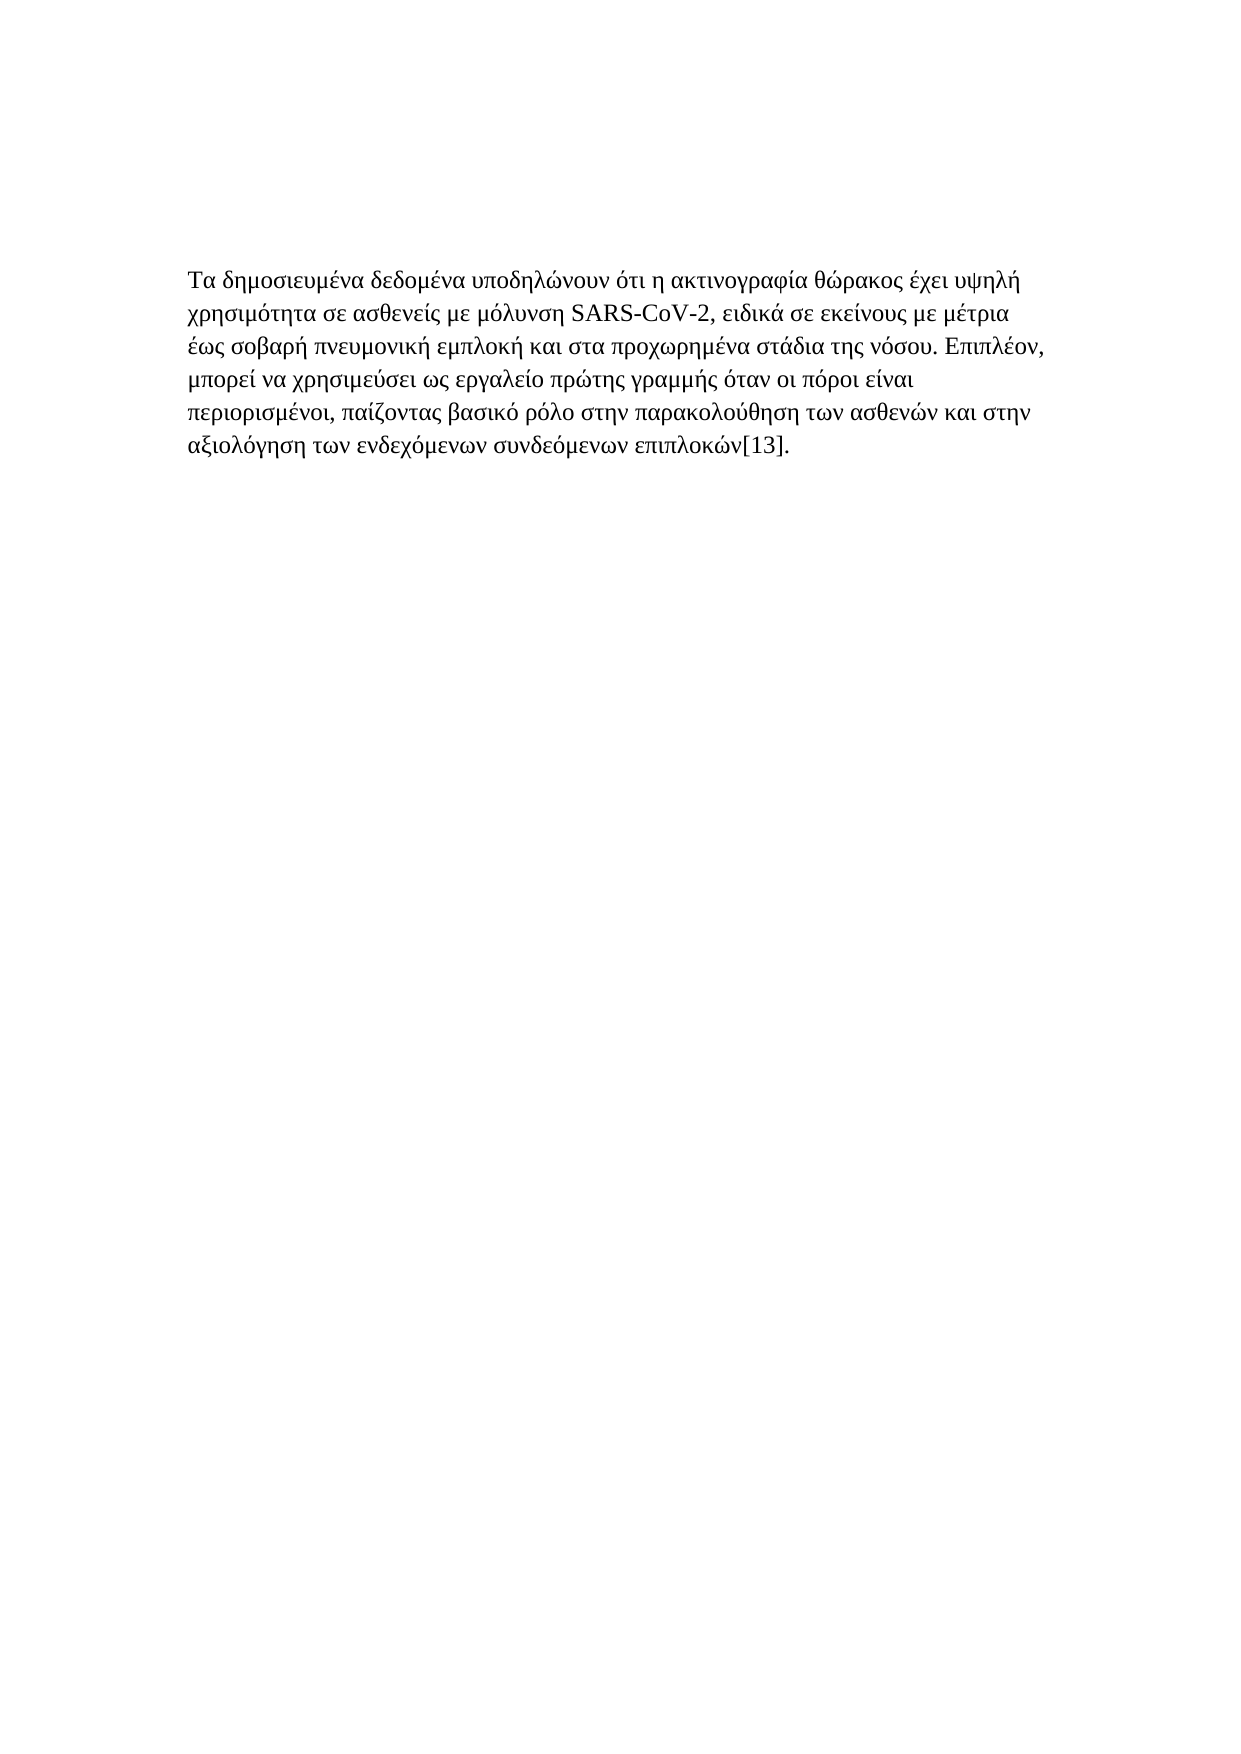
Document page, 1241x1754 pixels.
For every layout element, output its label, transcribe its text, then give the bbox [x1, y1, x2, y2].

text Τα δημοσιευμένα δεδομένα υποδηλώνουν ότι η ακτινογραφία θώρακος έχει υψηλή χρησιμότητα σε ασθενείς με μόλυνση SARS-CoV-2, ειδικά σε εκείνους με μέτρια έως σοβαρή πνευμονική εμπλοκή και στα προχωρημένα στάδια της νόσου. Επιπλέον, μπορεί να χρησιμεύσει ως εργαλείο πρώτης γραμμής όταν οι πόροι είναι περιορισμένοι, παίζοντας βασικό ρόλο στην παρακολούθηση των ασθενών και στην αξιολόγηση των ενδεχόμενων συνδεόμενων επιπλοκών[13]. [187, 265, 1053, 459]
